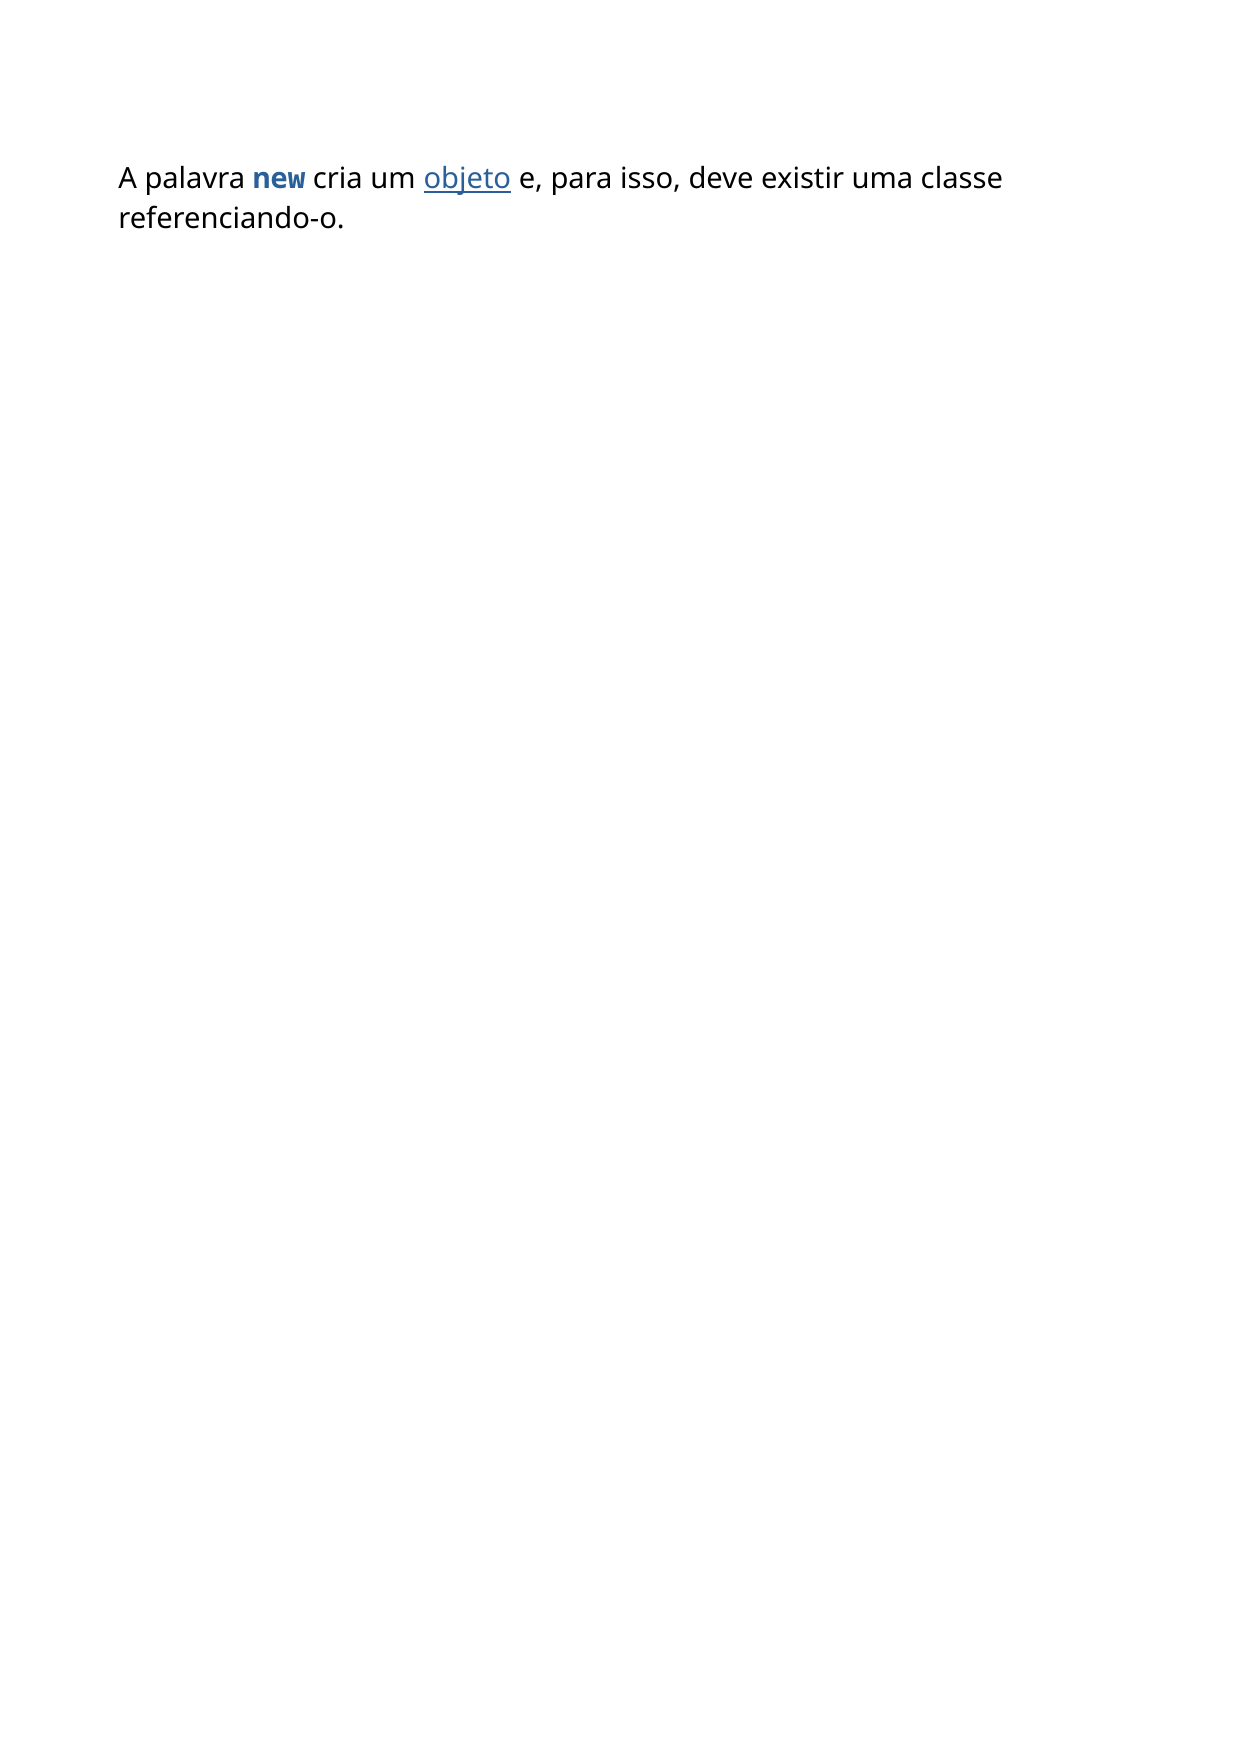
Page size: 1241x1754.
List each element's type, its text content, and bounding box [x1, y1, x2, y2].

text A palavra new cria um objeto e, para isso, deve existir uma classe referenciando-o. [118, 158, 1122, 237]
